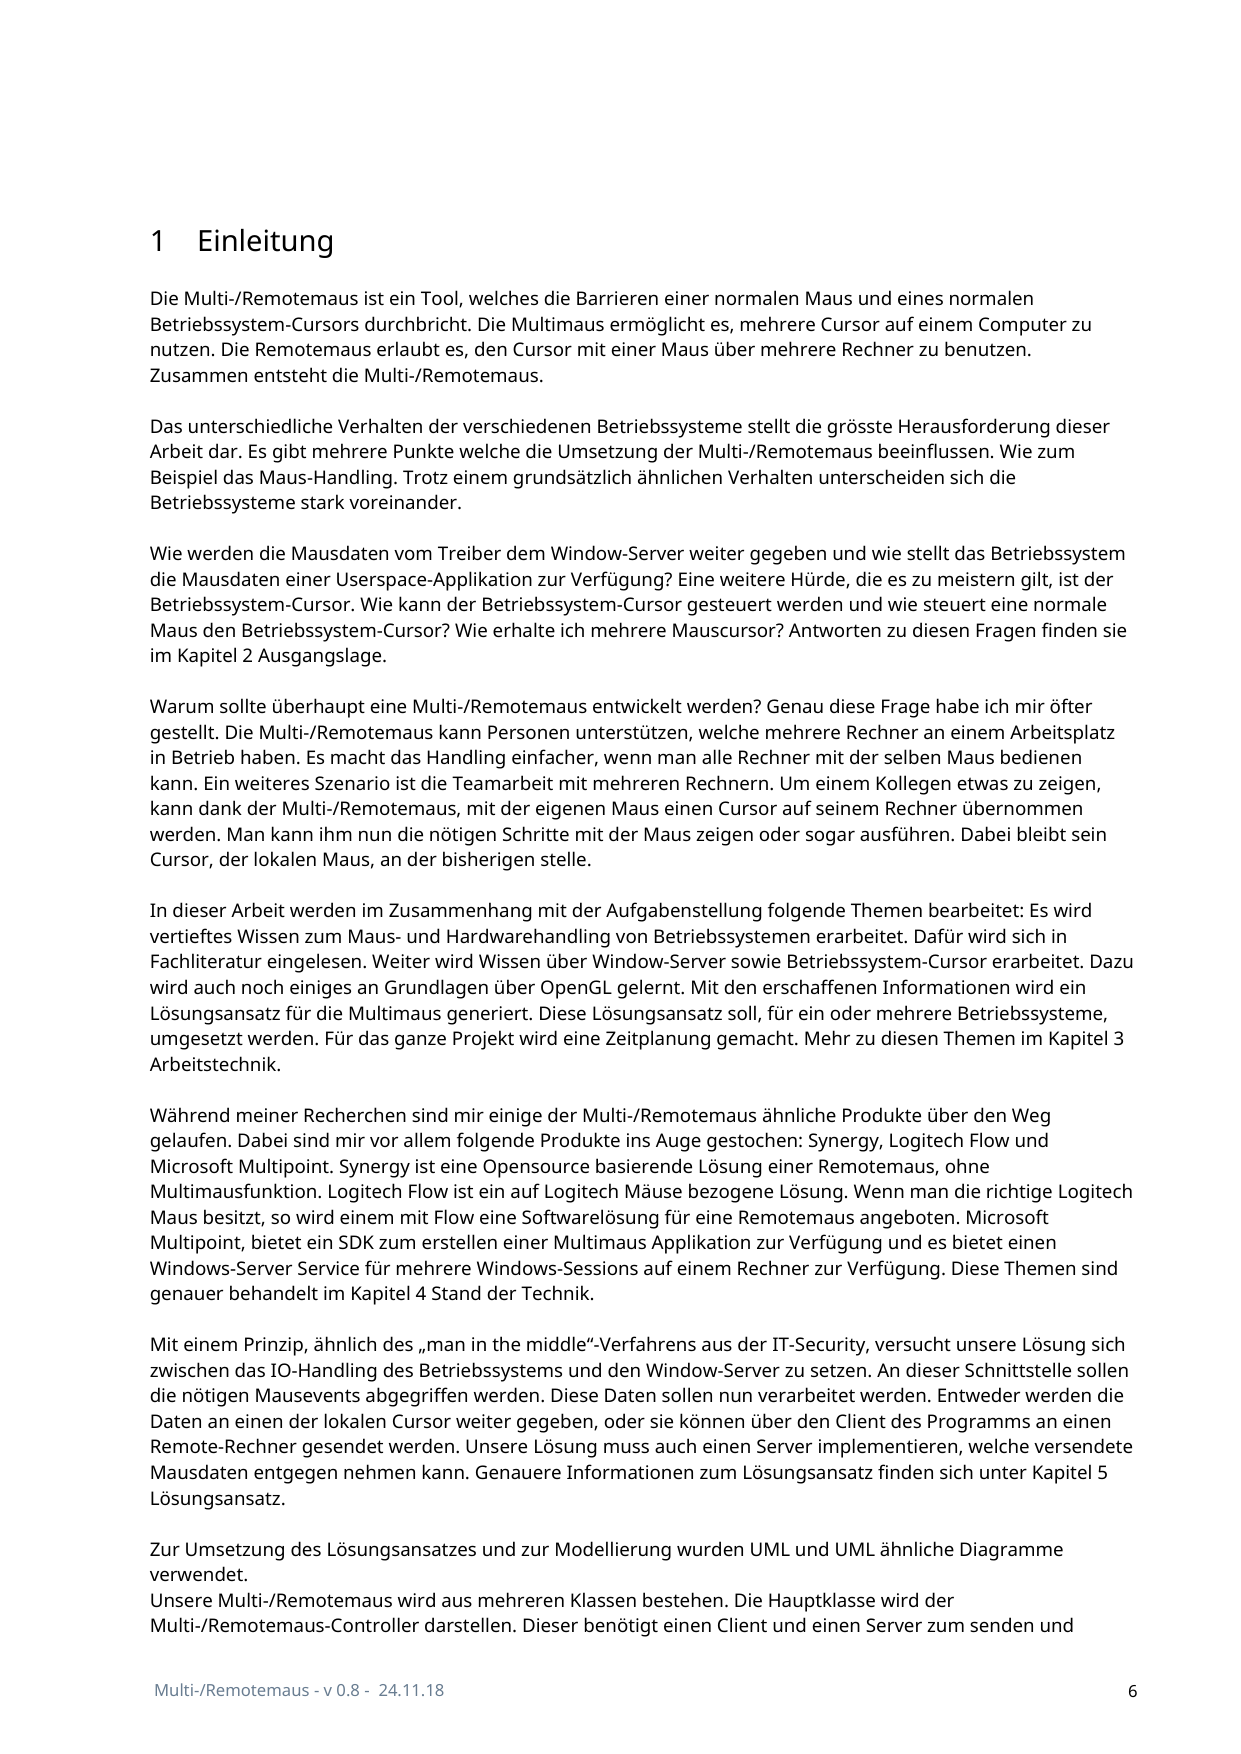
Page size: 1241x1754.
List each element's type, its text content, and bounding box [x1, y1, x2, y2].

text Unsere Multi-/Remotemaus wird aus mehreren Klassen bestehen. Die Hauptklasse wird der Multi-/Remotemaus-Controller darstellen. Dieser benötigt einen Client und einen Server zum senden und [149, 1587, 1136, 1638]
text In dieser Arbeit werden im Zusammenhang mit der Aufgabenstellung folgende Themen bearbeitet: Es wird vertieftes Wissen zum Maus- und Hardwarehandling von Betriebssystemen erarbeitet. Dafür wird sich in Fachliteratur eingelesen. Weiter wird Wissen über Window-Server sowie Betriebssystem-Cursor erarbeitet. Dazu wird auch noch einiges an Grundlagen über OpenGL gelernt. Mit den erschaffenen Informationen wird ein Lösungsansatz für die Multimaus generiert. Diese Lösungsansatz soll, für ein oder mehrere Betriebssysteme, umgesetzt werden. Für das ganze Projekt wird eine Zeitplanung gemacht. Mehr zu diesen Themen im Kapitel 3 Arbeitstechnik. [149, 898, 1136, 1076]
text Die Multi-/Remotemaus ist ein Tool, welches die Barrieren einer normalen Maus und eines normalen Betriebssystem-Cursors durchbricht. Die Multimaus ermöglicht es, mehrere Cursor auf einem Computer zu nutzen. Die Remotemaus erlaubt es, den Cursor mit einer Maus über mehrere Rechner zu benutzen. Zusammen entsteht die Multi-/Remotemaus. [149, 285, 1136, 387]
text Wie werden die Mausdaten vom Treiber dem Window-Server weiter gegeben und wie stellt das Betriebssystem die Mausdaten einer Userspace-Applikation zur Verfügung? Eine weitere Hürde, die es zu meistern gilt, ist der Betriebssystem-Cursor. Wie kann der Betriebssystem-Cursor gesteuert werden und wie steuert eine normale Maus den Betriebssystem-Cursor? Wie erhalte ich mehrere Mauscursor? Antworten zu diesen Fragen finden sie im Kapitel 2 Ausgangslage. [149, 541, 1136, 668]
text Mit einem Prinzip, ähnlich des „man in the middle“-Verfahrens aus der IT-Security, versucht unsere Lösung sich zwischen das IO-Handling des Betriebssystems und den Window-Server zu setzen. An dieser Schnittstelle sollen die nötigen Mausevents abgegriffen werden. Diese Daten sollen nun verarbeitet werden. Entweder werden die Daten an einen der lokalen Cursor weiter gegeben, oder sie können über den Client des Programms an einen Remote-Rechner gesendet werden. Unsere Lösung muss auch einen Server implementieren, welche versendete Mausdaten entgegen nehmen kann. Genauere Informationen zum Lösungsansatz finden sich unter Kapitel 5 Lösungsansatz. [149, 1332, 1136, 1510]
subtitle Einleitung [149, 221, 1136, 260]
text Warum sollte überhaupt eine Multi-/Remotemaus entwickelt werden? Genau diese Frage habe ich mir öfter gestellt. Die Multi-/Remotemaus kann Personen unterstützen, welche mehrere Rechner an einem Arbeitsplatz in Betrieb haben. Es macht das Handling einfacher, wenn man alle Rechner mit der selben Maus bedienen kann. Ein weiteres Szenario ist die Teamarbeit mit mehreren Rechnern. Um einem Kollegen etwas zu zeigen, kann dank der Multi-/Remotemaus, mit der eigenen Maus einen Cursor auf seinem Rechner übernommen werden. Man kann ihm nun die nötigen Schritte mit der Maus zeigen oder sogar ausführen. Dabei bleibt sein Cursor, der lokalen Maus, an der bisherigen stelle. [149, 694, 1136, 872]
text Während meiner Recherchen sind mir einige der Multi-/Remotemaus ähnliche Produkte über den Weg gelaufen. Dabei sind mir vor allem folgende Produkte ins Auge gestochen: Synergy, Logitech Flow und Microsoft Multipoint. Synergy ist eine Opensource basierende Lösung einer Remotemaus, ohne Multimausfunktion. Logitech Flow ist ein auf Logitech Mäuse bezogene Lösung. Wenn man die richtige Logitech Maus besitzt, so wird einem mit Flow eine Softwarelösung für eine Remotemaus angeboten. Microsoft Multipoint, bietet ein SDK zum erstellen einer Multimaus Applikation zur Verfügung und es bietet einen Windows-Server Service für mehrere Windows-Sessions auf einem Rechner zur Verfügung. Diese Themen sind genauer behandelt im Kapitel 4 Stand der Technik. [149, 1102, 1136, 1306]
text Zur Umsetzung des Lösungsansatzes und zur Modellierung wurden UML und UML ähnliche Diagramme verwendet. [149, 1536, 1136, 1587]
text Das unterschiedliche Verhalten der verschiedenen Betriebssysteme stellt die grösste Herausforderung dieser Arbeit dar. Es gibt mehrere Punkte welche die Umsetzung der Multi-/Remotemaus beeinflussen. Wie zum Beispiel das Maus-Handling. Trotz einem grundsätzlich ähnlichen Verhalten unterscheiden sich die Betriebssysteme stark voreinander. [149, 413, 1136, 515]
